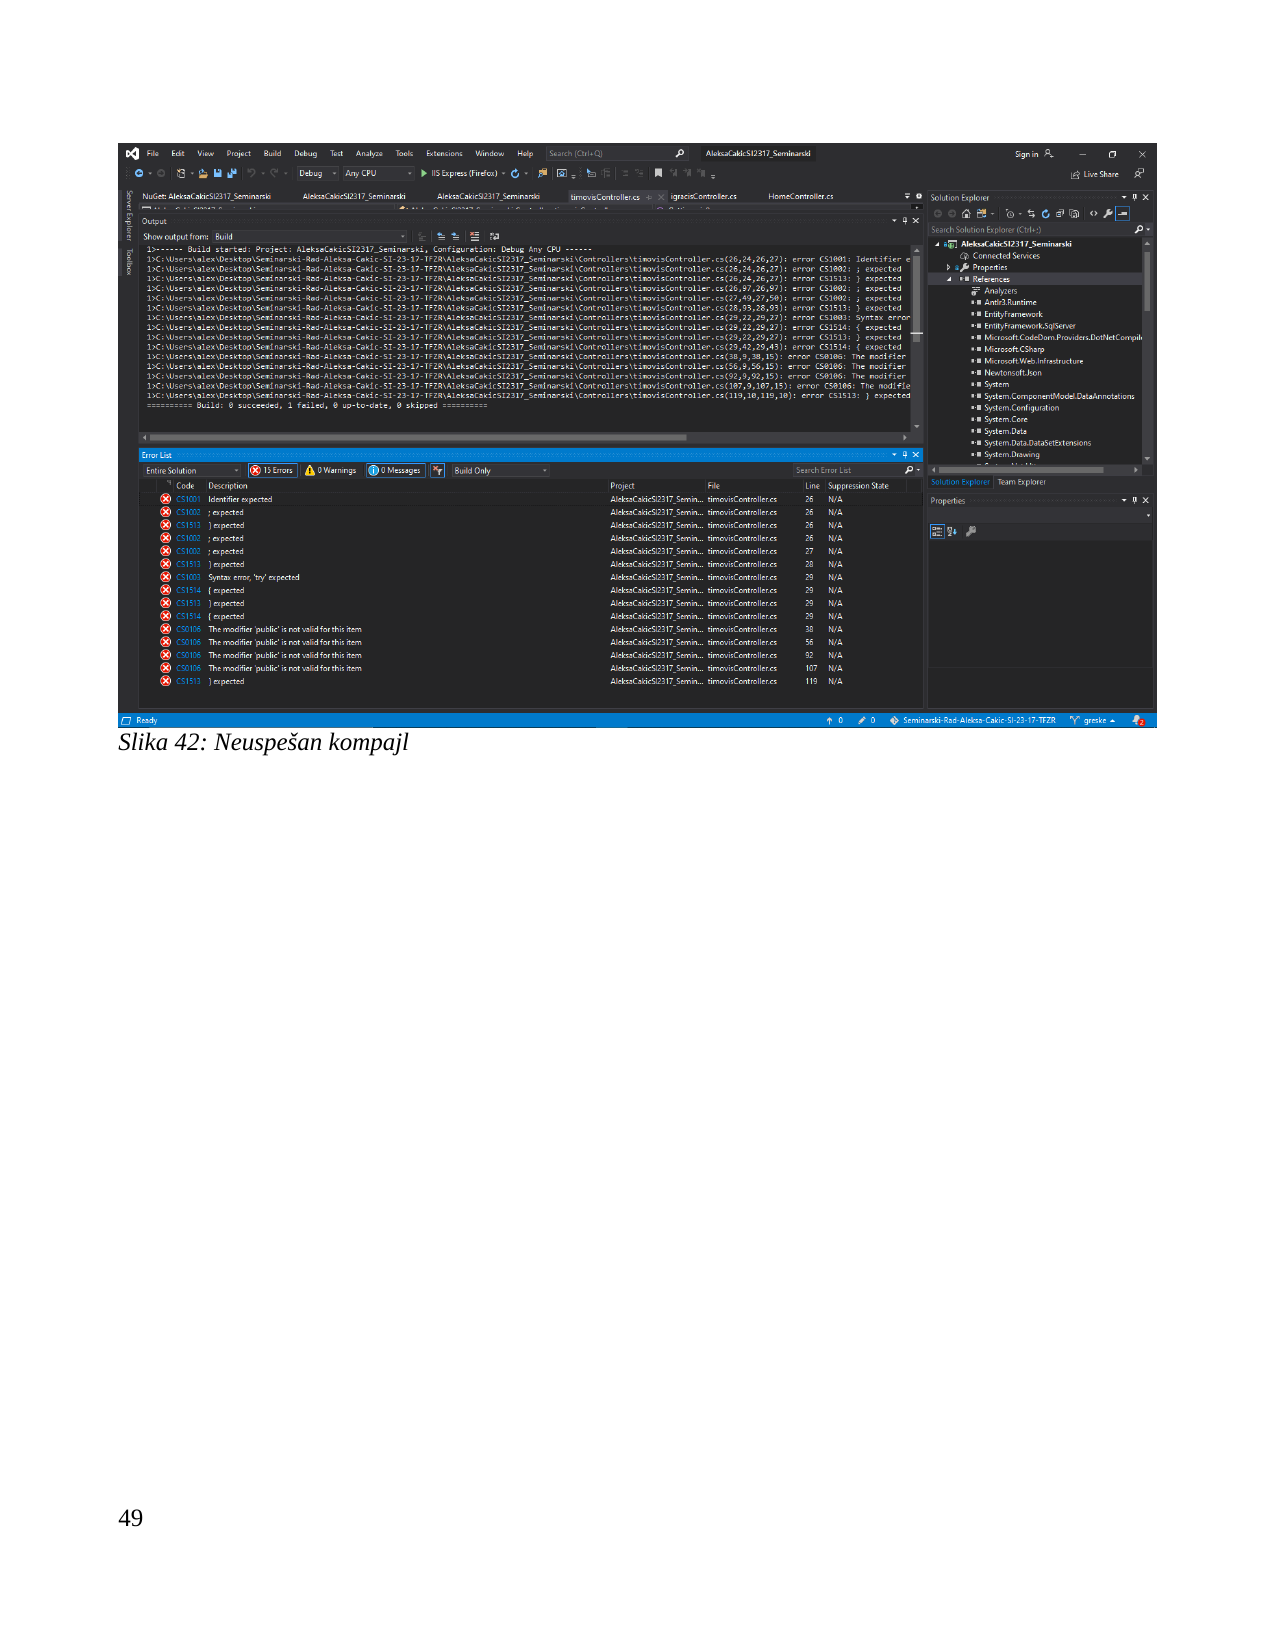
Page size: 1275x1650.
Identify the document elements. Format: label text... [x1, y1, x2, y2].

picture [118, 143, 1157, 728]
text Slika 42: Neuspešan kompajl [118, 728, 1157, 756]
